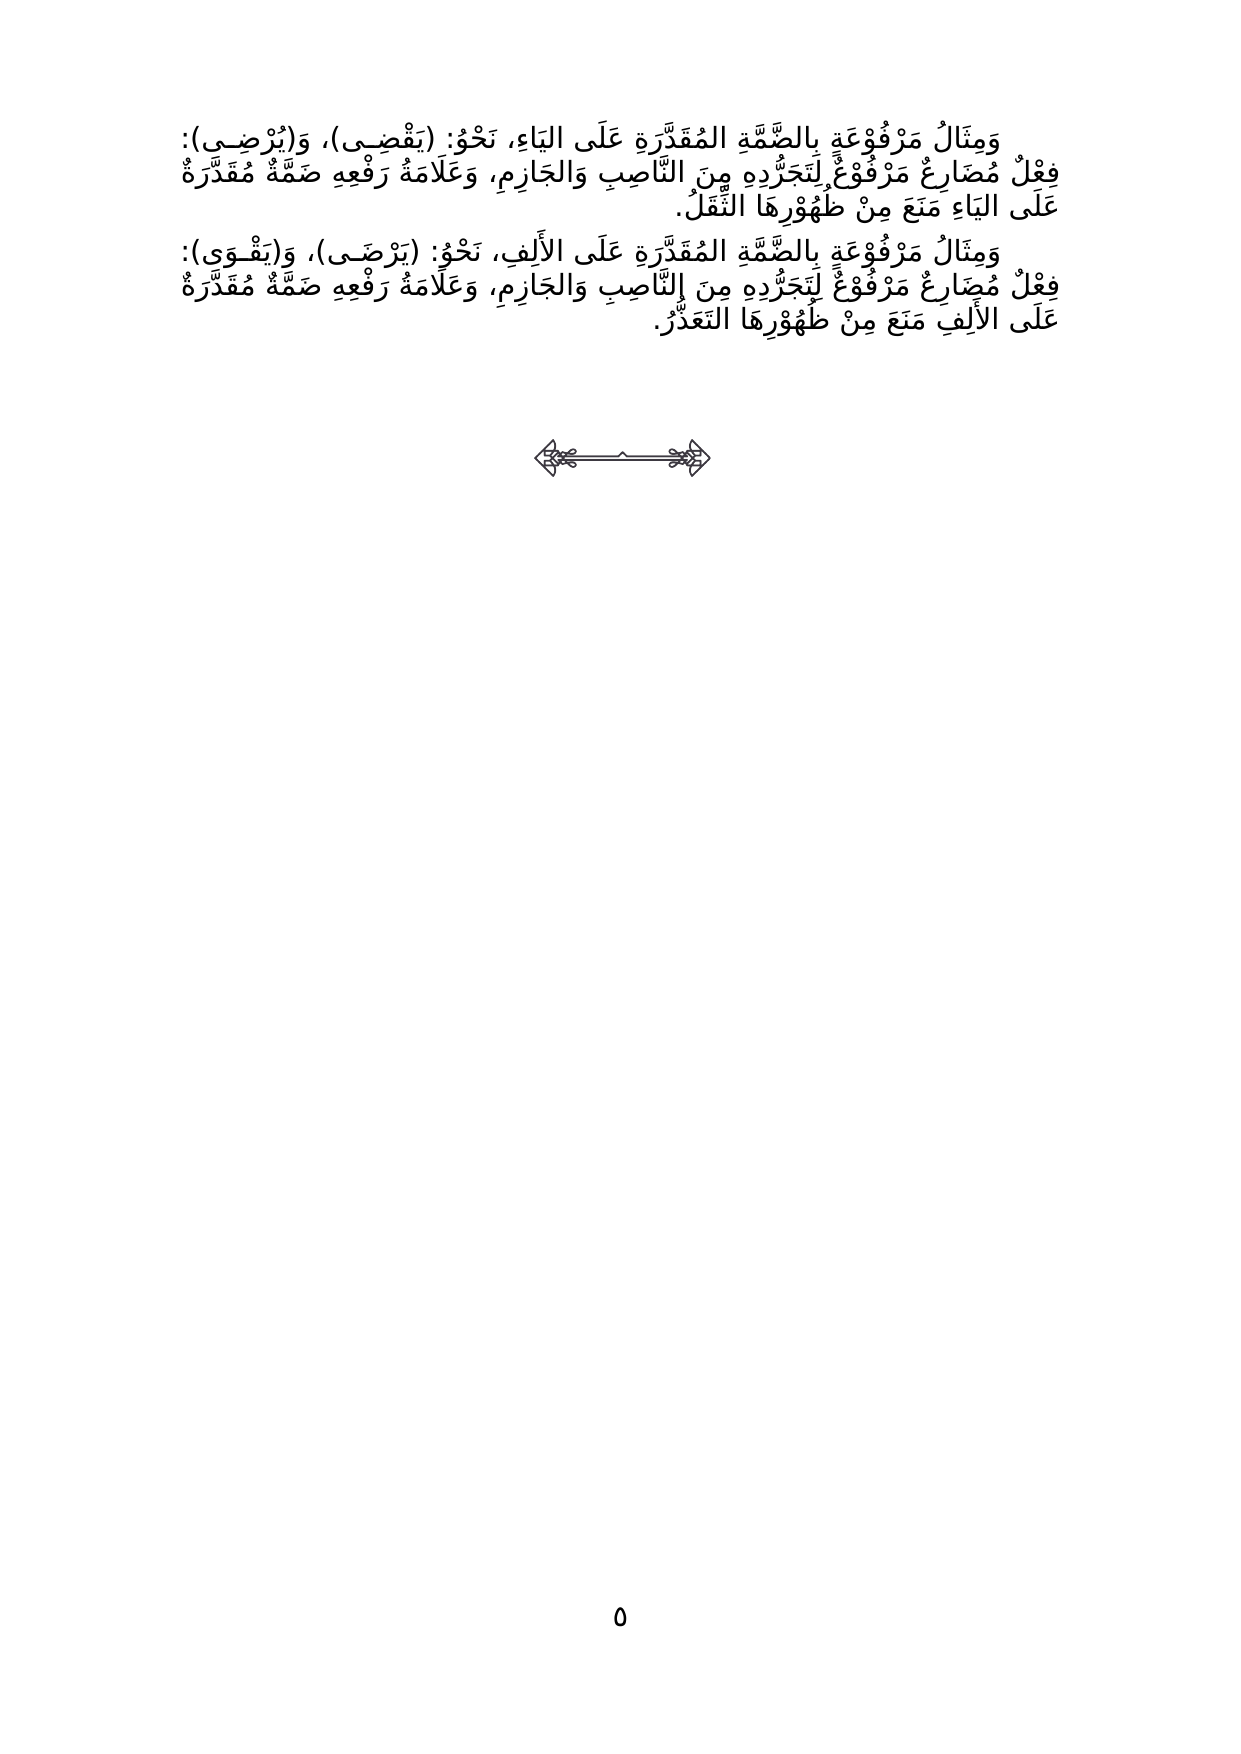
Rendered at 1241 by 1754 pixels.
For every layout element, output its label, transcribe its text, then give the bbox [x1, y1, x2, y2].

picture [534, 439, 711, 477]
text وَمِثَالُ مَرْفُوْعَةٍ بِالضَّمَّةِ المُقَدَّرَةِ عَلَى الأَلِفِ، نَحْوُ: (يَرْضَى)، وَ(يَقْوَى): فِعْلٌ مُضَارِعٌ مَرْفُوْعٌ لِتَجَرُّدِهِ مِنَ النَّاصِبِ وَالجَازِمِ، وَعَلَامَةُ رَفْعِهِ ضَمَّةٌ مُقَدَّرَةٌ عَلَى الأَلِفِ مَنَعَ مِنْ ظُهُوْرِهَا التَعَذُّرُ. [180, 235, 1060, 337]
text وَمِثَالُ مَرْفُوْعَةٍ بِالضَّمَّةِ المُقَدَّرَةِ عَلَى اليَاءِ، نَحْوُ: (يَقْضِى)، وَ(يُرْضِى): فِعْلٌ مُضَارِعٌ مَرْفُوْعٌ لِتَجَرُّدِهِ مِنَ النَّاصِبِ وَالجَازِمِ، وَعَلَامَةُ رَفْعِهِ ضَمَّةٌ مُقَدَّرَةٌ عَلَى اليَاءِ مَنَعَ مِنْ ظُهُوْرِهَا الثِّقَلُ. [180, 121, 1060, 223]
